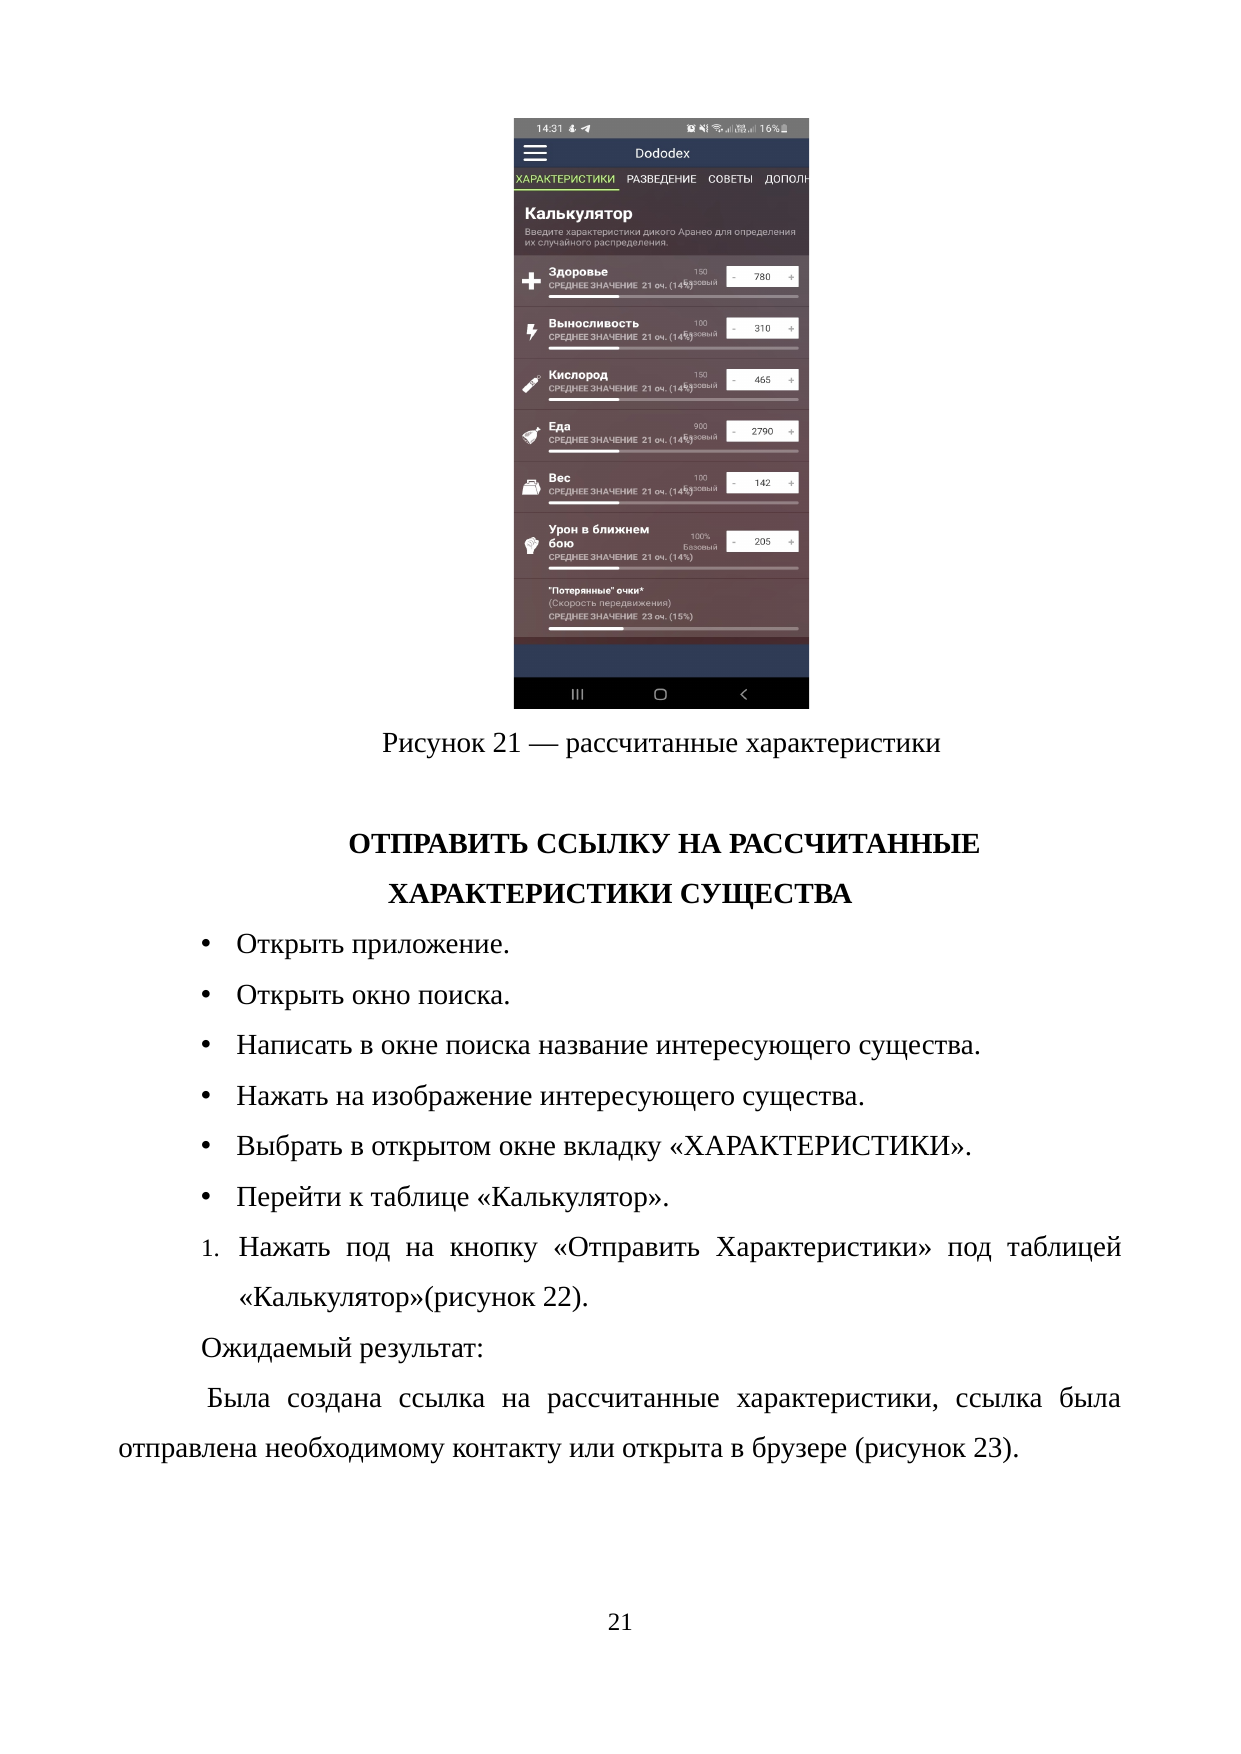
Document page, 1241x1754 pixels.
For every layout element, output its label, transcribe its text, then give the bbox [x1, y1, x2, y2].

list Нажать на изображение интересующего существа. [201, 1078, 1122, 1112]
list Ожидаемый результат: [201, 1330, 1122, 1363]
list Открыть окно поиска. [201, 977, 1122, 1011]
list Была создана ссылка на рассчитанные характеристики, ссылка была отправлена необходимому контакту или открыта в брузере (рисунок 23). [118, 1380, 1122, 1464]
picture [513, 118, 810, 709]
list Нажать под на кнопку «Отправить Характеристики» под таблицей «Калькулятор»(рисунок 22). [201, 1229, 1122, 1313]
list Рисунок 21 — рассчитанные характеристики [201, 725, 1122, 759]
list Открыть приложение. [201, 927, 1122, 960]
list Выбрать в открытом окне вкладку «ХАРАКТЕРИСТИКИ». [201, 1128, 1122, 1162]
list Написать в окне поиска название интересующего существа. [201, 1027, 1122, 1061]
list ОТПРАВИТЬ ССЫЛКУ НА РАССЧИТАННЫЕ ХАРАКТЕРИСТИКИ СУЩЕСТВА [118, 826, 1122, 910]
list Перейти к таблице «Калькулятор». [201, 1179, 1122, 1212]
